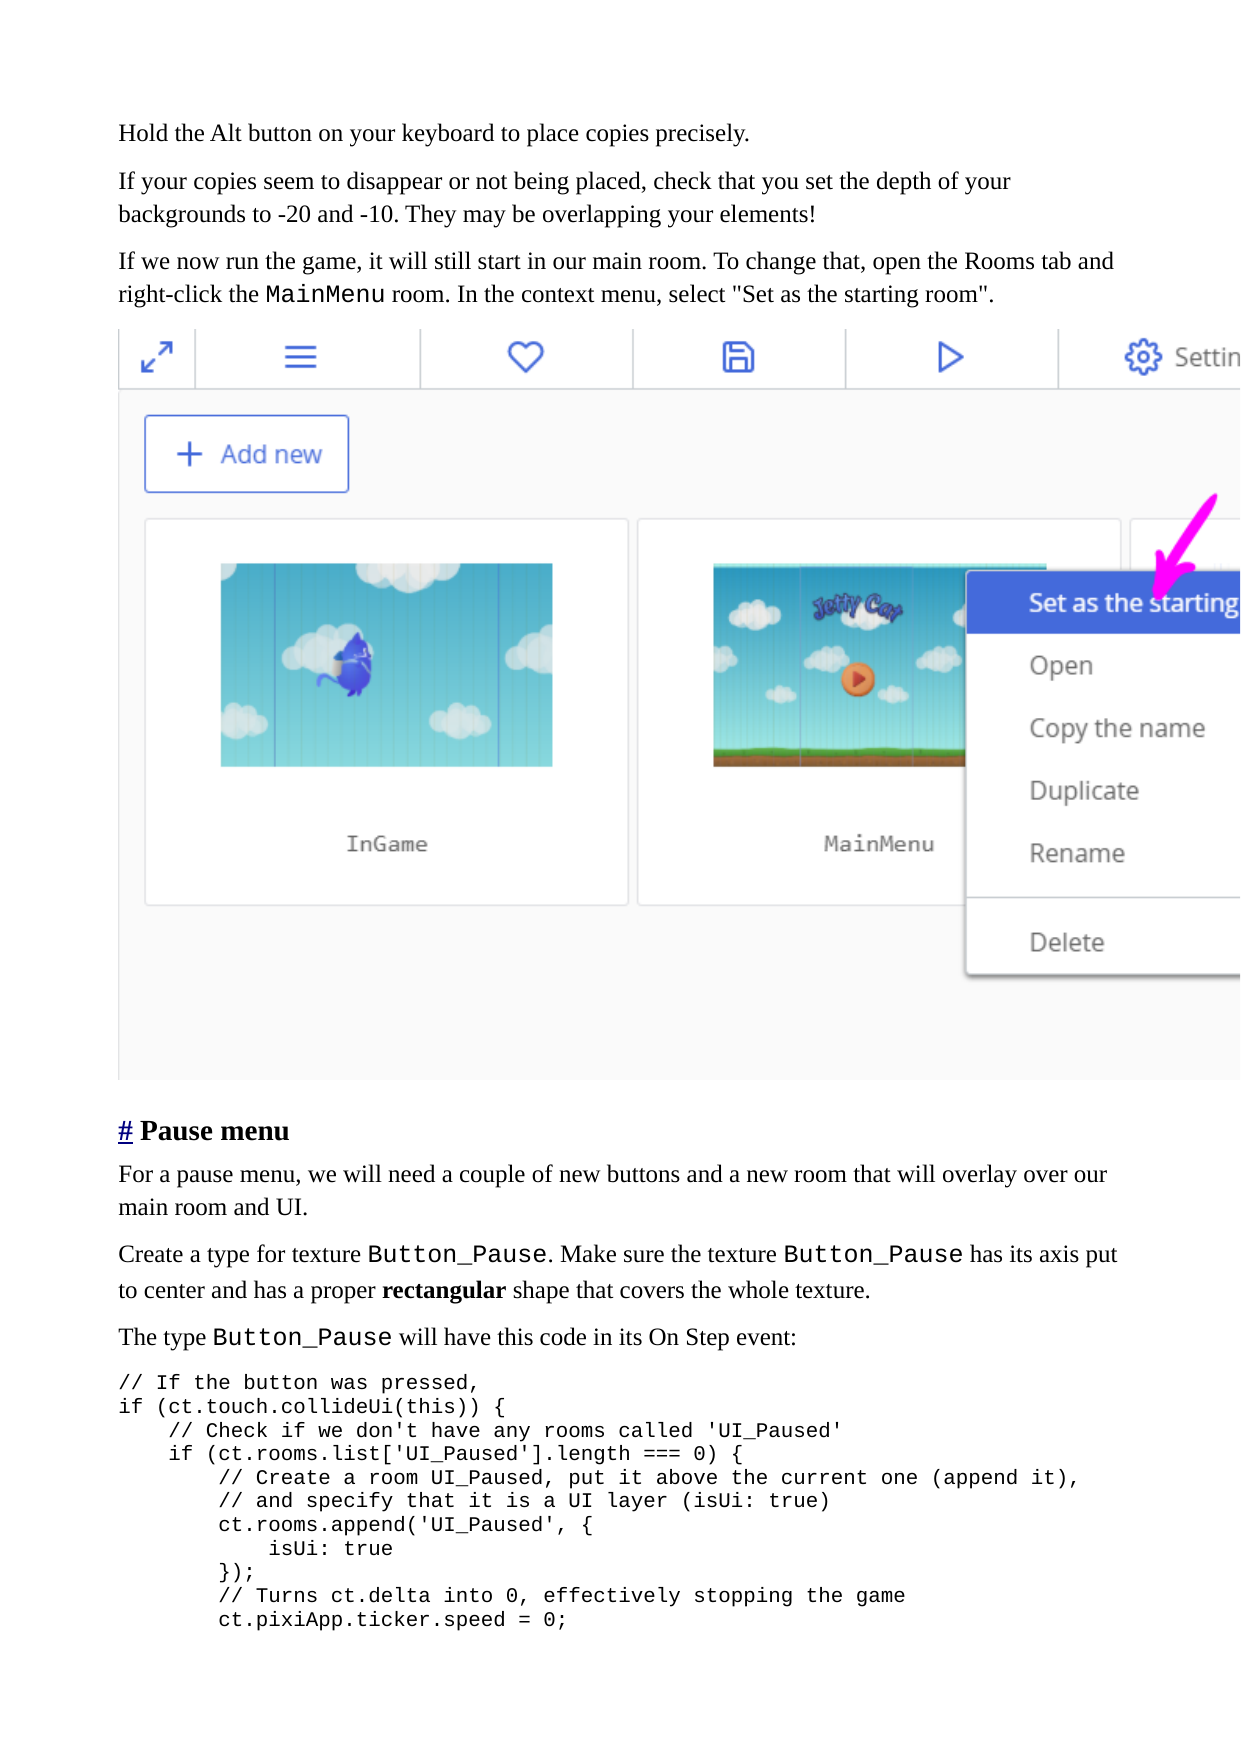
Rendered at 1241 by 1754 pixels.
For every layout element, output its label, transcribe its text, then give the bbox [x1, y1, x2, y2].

subtitle # Pause menu [118, 1113, 1122, 1146]
text // If the button was pressed, [118, 1372, 1122, 1396]
text // Turns ct.delta into 0, effectively stopping the game [118, 1585, 1122, 1609]
text The type Button_Pause will have this code in its On Step event: [118, 1322, 1122, 1353]
text // Create a room UI_Paused, put it above the current one (append it), [118, 1467, 1122, 1491]
text if (ct.touch.collideUi(this)) { [118, 1396, 1122, 1419]
text For a pause menu, we will need a couple of new buttons and a new room that will overlay over our main room and UI. [118, 1159, 1122, 1221]
text // and specify that it is a UI layer (isUi: true) [118, 1491, 1122, 1514]
text ct.rooms.append('UI_Paused', { [118, 1514, 1122, 1538]
text if (ct.rooms.list['UI_Paused'].length === 0) { [118, 1443, 1122, 1467]
text If your copies seem to disappear or not being placed, check that you set the depth of your backgrounds to -20 and -10. They may be overlapping your elements! [118, 166, 1122, 227]
text Create a type for texture Button_Pause. Make sure the texture Button_Pause has its axis put to center and has a proper rectangular shape that covers the whole texture. [118, 1239, 1122, 1303]
text Hold the Alt button on your keyboard to place copies precisely. [118, 118, 1122, 147]
text If we now run the game, it will still start in our main room. To change that, open the Rooms tab and right-click the MainMenu room. In the context menu, select "Set as the starting room". [118, 246, 1122, 310]
text // Check if we don't have any rooms called 'UI_Paused' [118, 1419, 1122, 1443]
text }); [118, 1561, 1122, 1585]
picture [118, 329, 1241, 1080]
text isUi: true [118, 1538, 1122, 1561]
text ct.pixiApp.ticker.speed = 0; [118, 1609, 1122, 1632]
